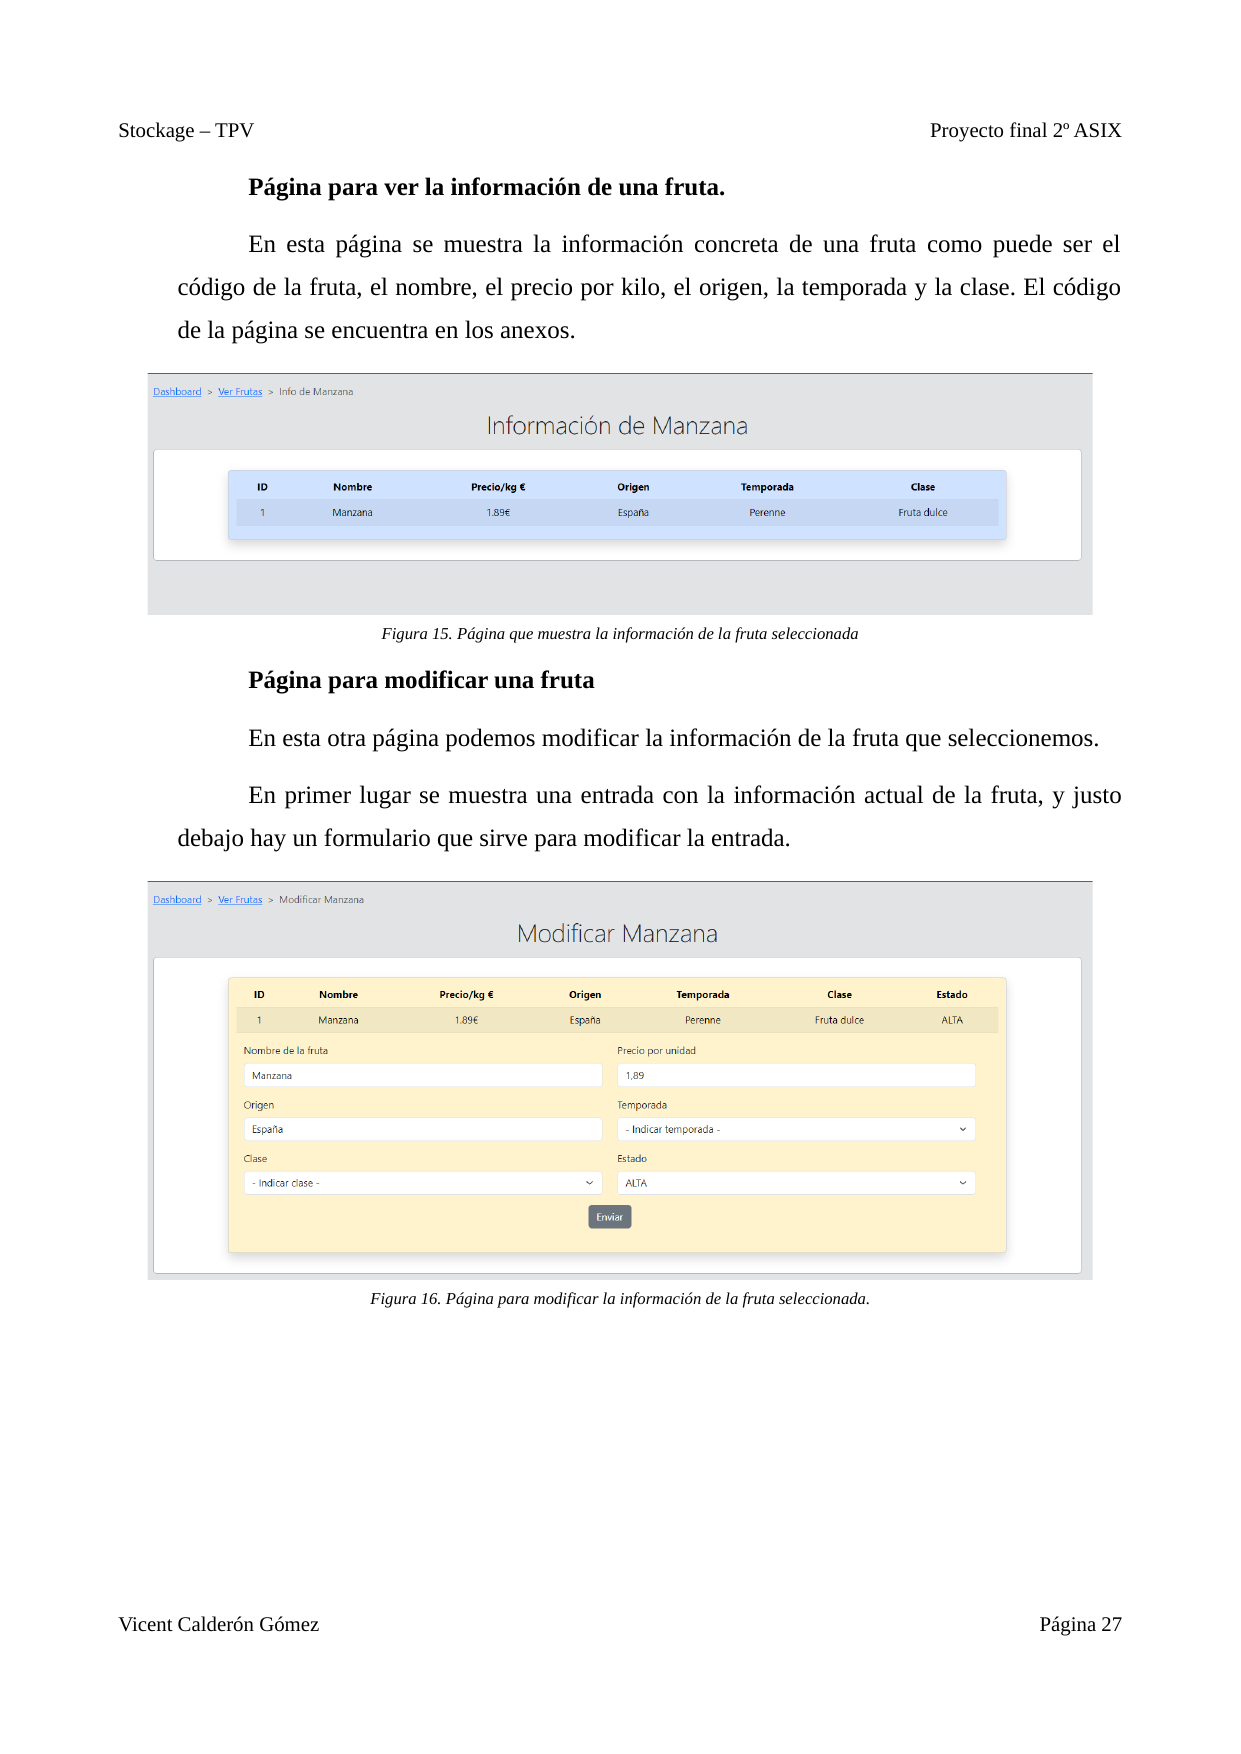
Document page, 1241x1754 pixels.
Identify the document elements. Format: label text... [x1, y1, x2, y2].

text En esta página se muestra la información concreta de una fruta como puede ser el código de la fruta, el nombre, el precio por kilo, el origen, la temporada y la clase. El código de la página se encuentra en los anexos. [177, 229, 1122, 344]
picture [147, 373, 1093, 615]
text En esta otra página podemos modificar la información de la fruta que seleccionemos. [177, 723, 1122, 751]
text Página para modificar una fruta [177, 665, 1122, 694]
text Figura 16. Página para modificar la información de la fruta seleccionada. [118, 894, 1122, 1308]
text Página para ver la información de una fruta. [177, 172, 1122, 200]
text Figura 15. Página que muestra la información de la fruta seleccionada [118, 386, 1122, 643]
text En primer lugar se muestra una entrada con la información actual de la fruta, y justo debajo hay un formulario que sirve para modificar la entrada. [177, 780, 1122, 852]
picture [147, 881, 1093, 1280]
